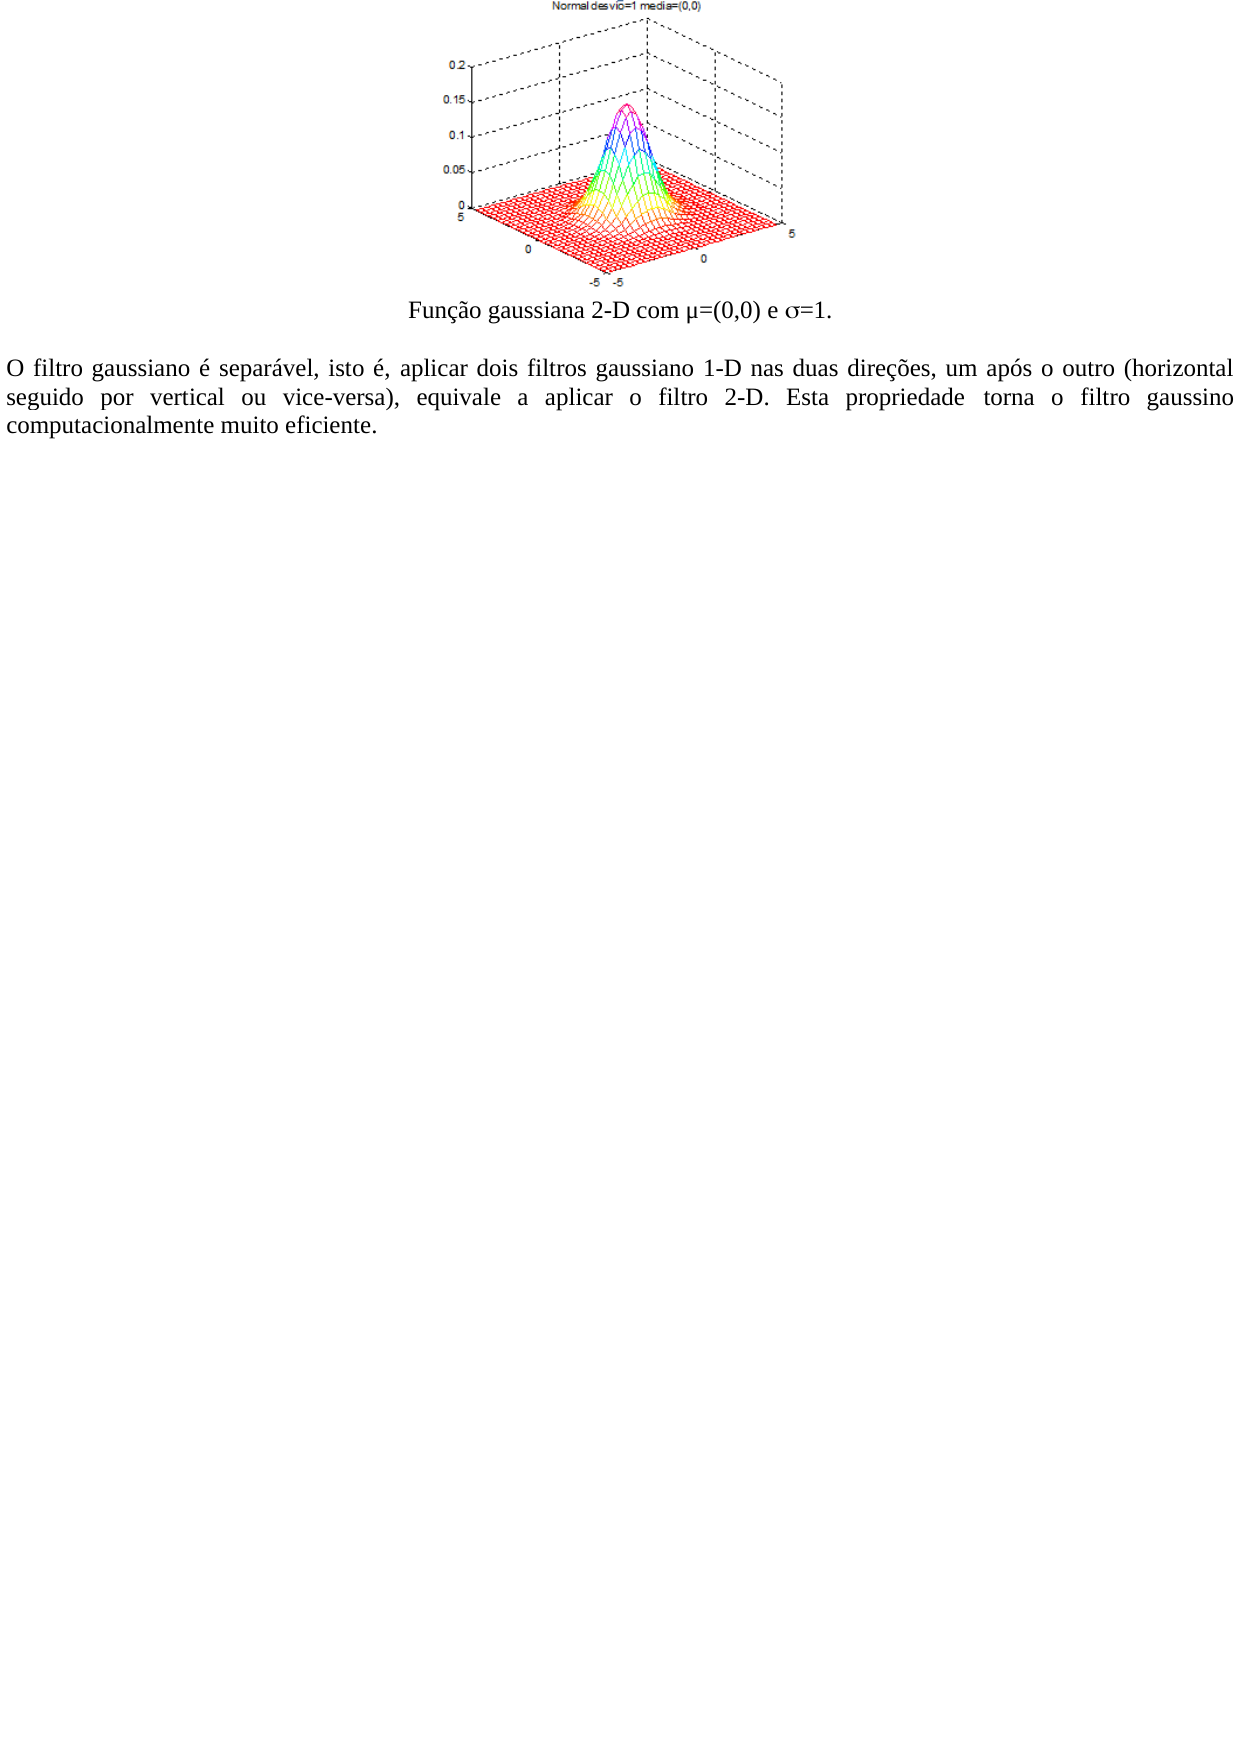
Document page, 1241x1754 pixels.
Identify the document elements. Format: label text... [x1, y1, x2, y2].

picture [428, 0, 813, 296]
text Função gaussiana 2-D com μ=(0,0) e =1. [6, 295, 1234, 324]
text O filtro gaussiano é separável, isto é, aplicar dois filtros gaussiano 1-D nas duas direções, um após o outro (horizontal seguido por vertical ou vice-versa), equivale a aplicar o filtro 2-D. Esta propriedade torna o filtro gaussino computacionalmente muito eficiente. [6, 353, 1234, 439]
